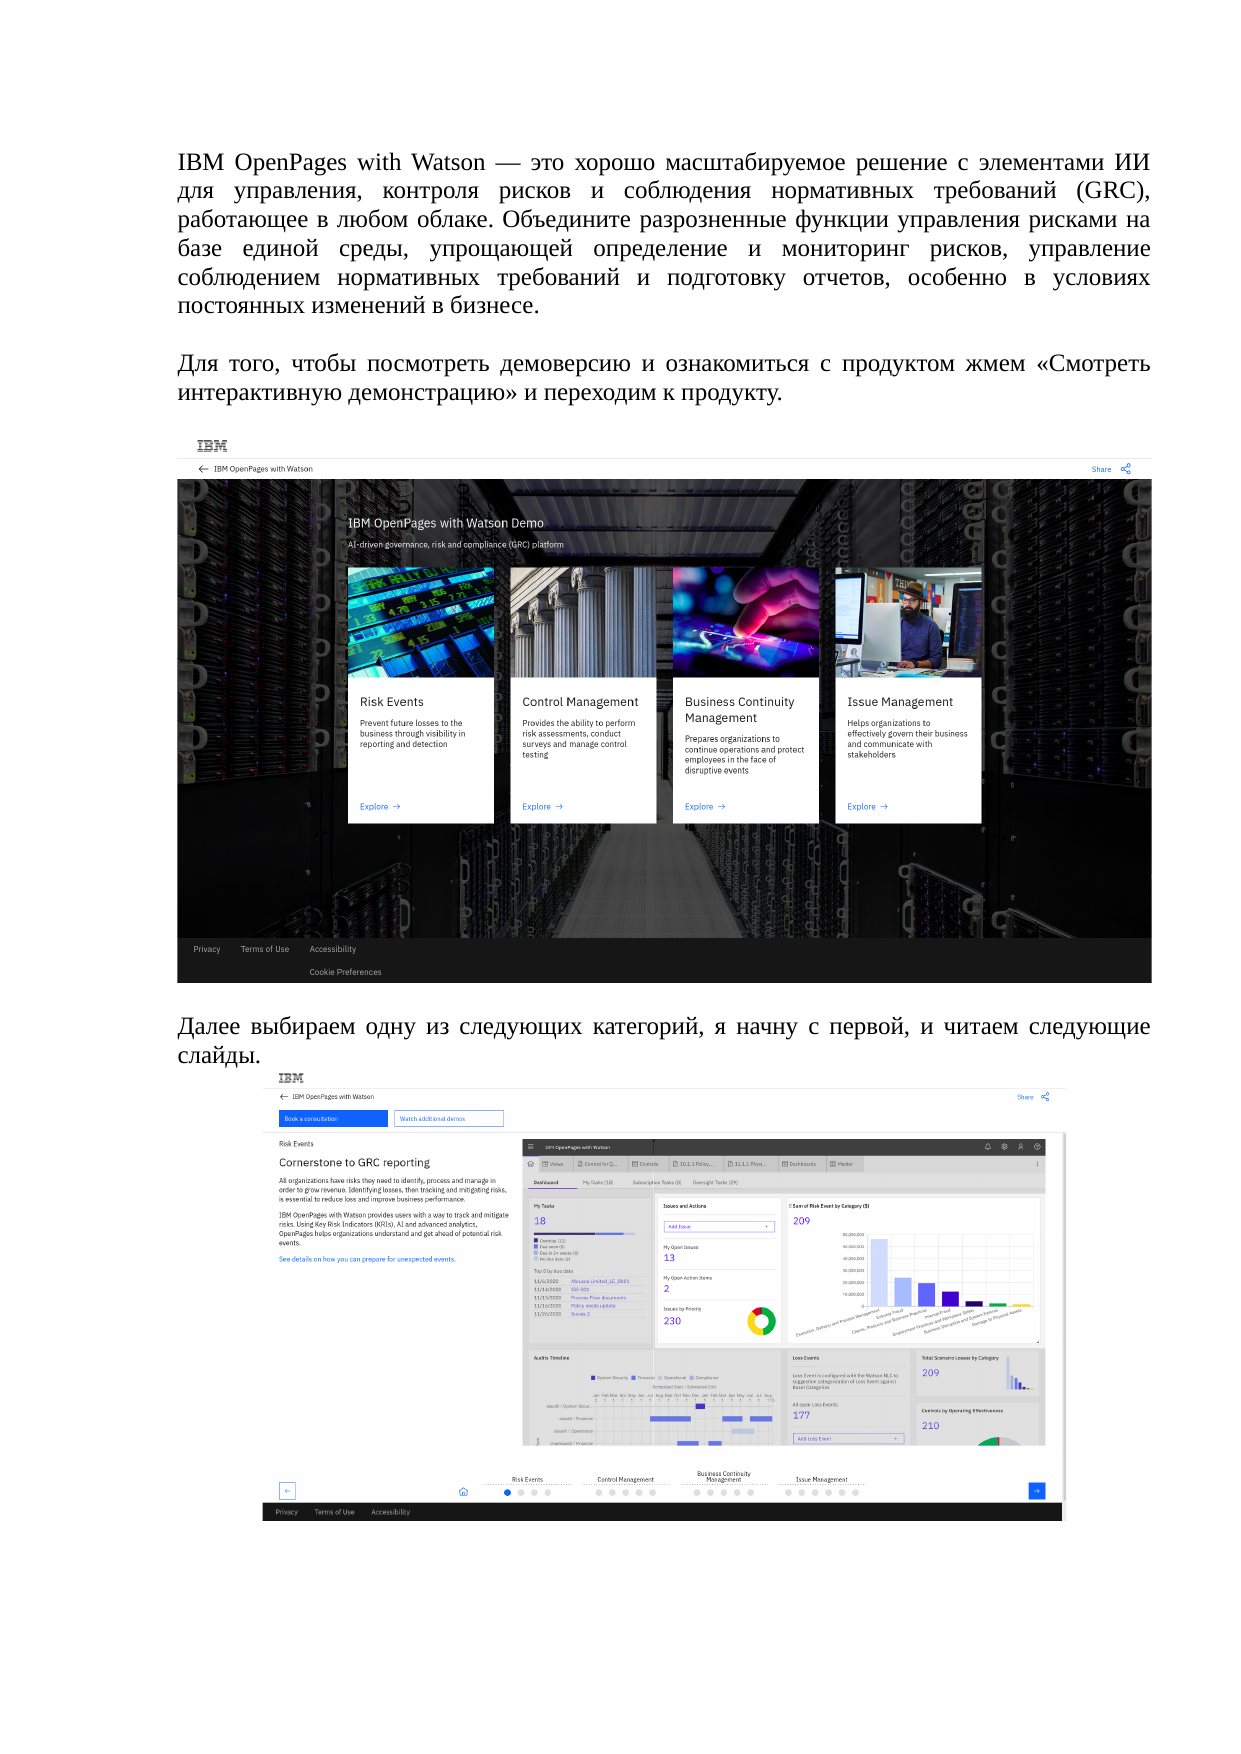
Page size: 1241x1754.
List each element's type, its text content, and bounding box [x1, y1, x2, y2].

picture [177, 434, 1152, 983]
text Далее выбираем одну из следующих категорий, я начну с первой, и читаем следующие слайды. [177, 1011, 1152, 1069]
text Для того, чтобы посмотреть демоверсию и ознакомиться с продуктом жмем «Смотреть интерактивную демонстрацию» и переходим к продукту. [177, 348, 1152, 406]
text IBM OpenPages with Watson — это хорошо масштабируемое решение с элементами ИИ для управления, контроля рисков и соблюдения нормативных требований (GRC), работающее в любом облаке. Объедините разрозненные функции управления рисками на базе единой среды, упрощающей определение и мониторинг рисков, управление соблюдением нормативных требований и подготовку отчетов, особенно в условиях постоянных изменений в бизнесе. [177, 147, 1152, 319]
picture [262, 1068, 1067, 1521]
